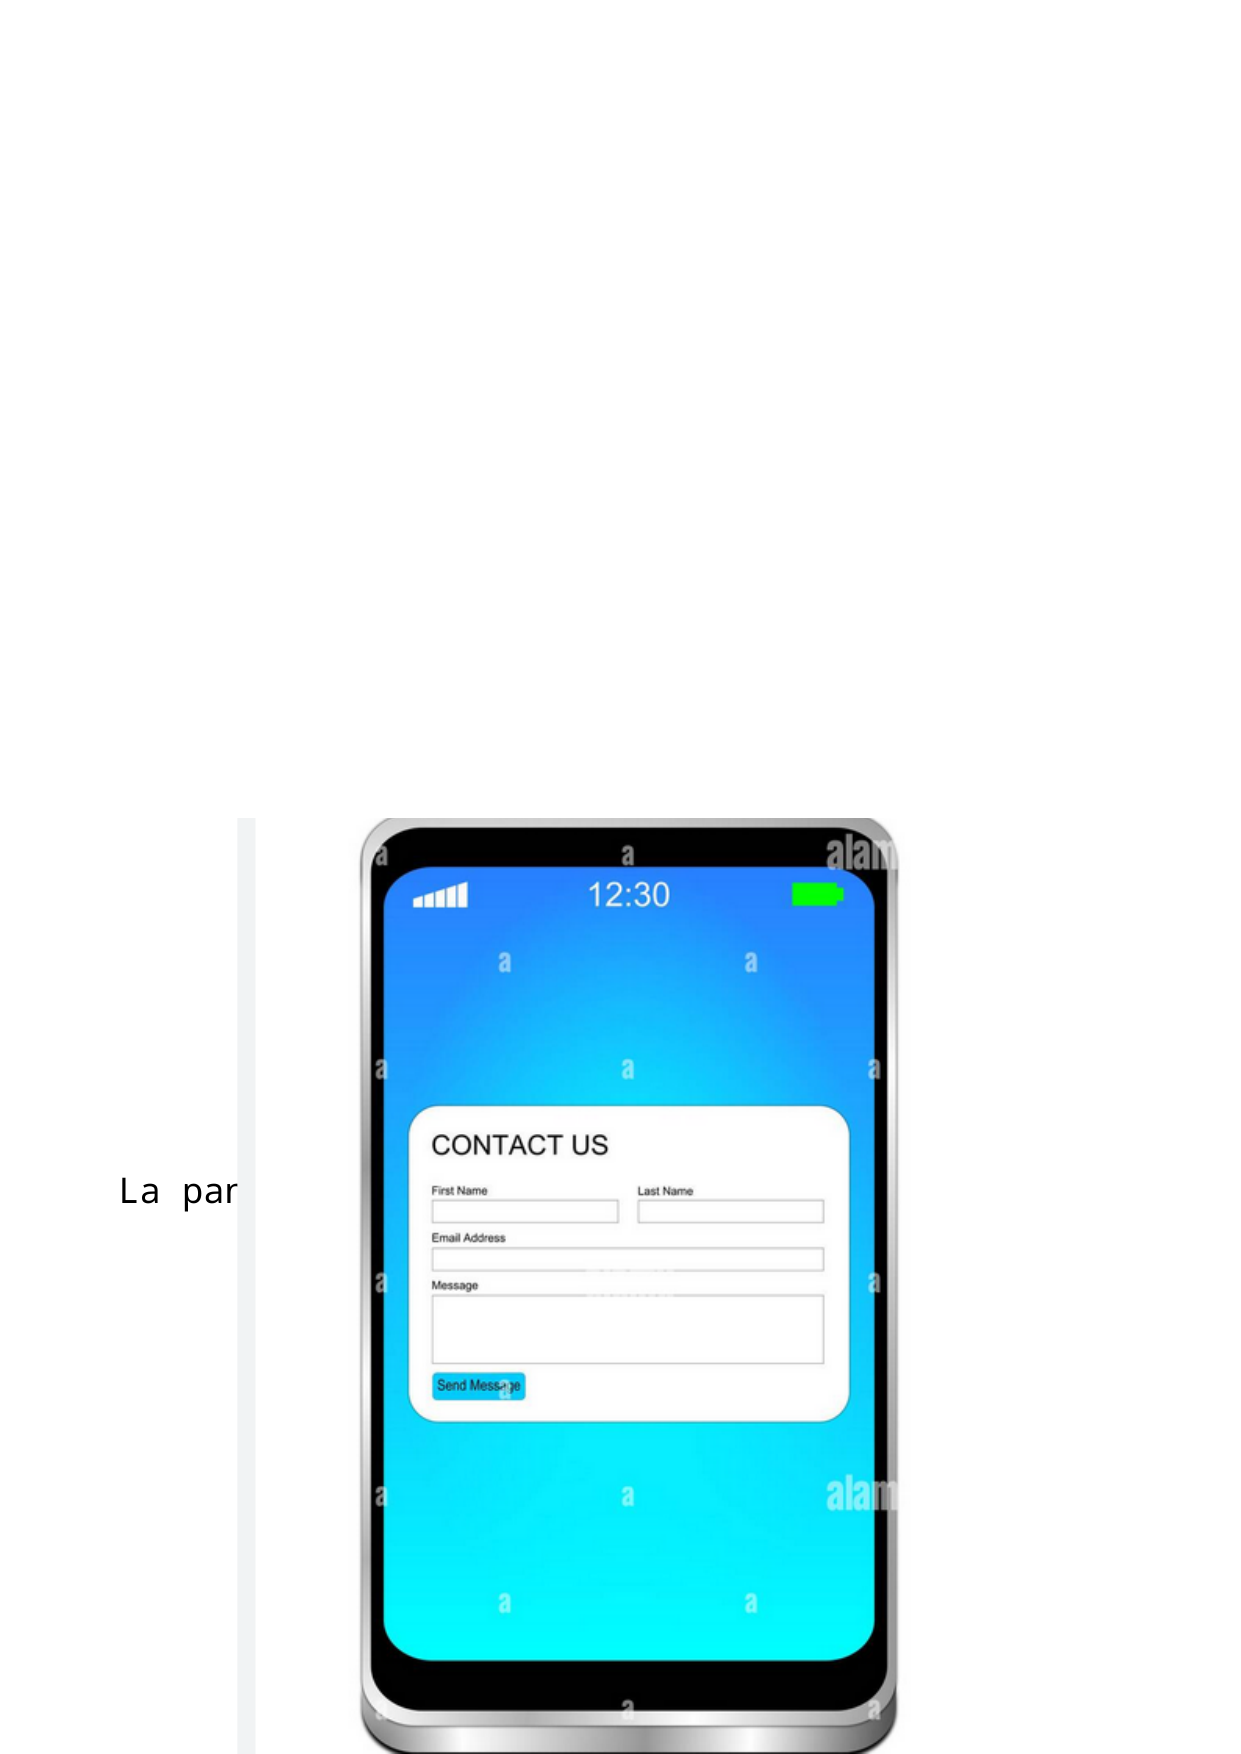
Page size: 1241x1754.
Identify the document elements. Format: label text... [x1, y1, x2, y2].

text La pantalla del formulario sería algo así: [1003, 1166, 1122, 1214]
picture [237, 818, 1003, 1754]
text La pantalla del formulario sería algo así: [118, 1166, 237, 1214]
